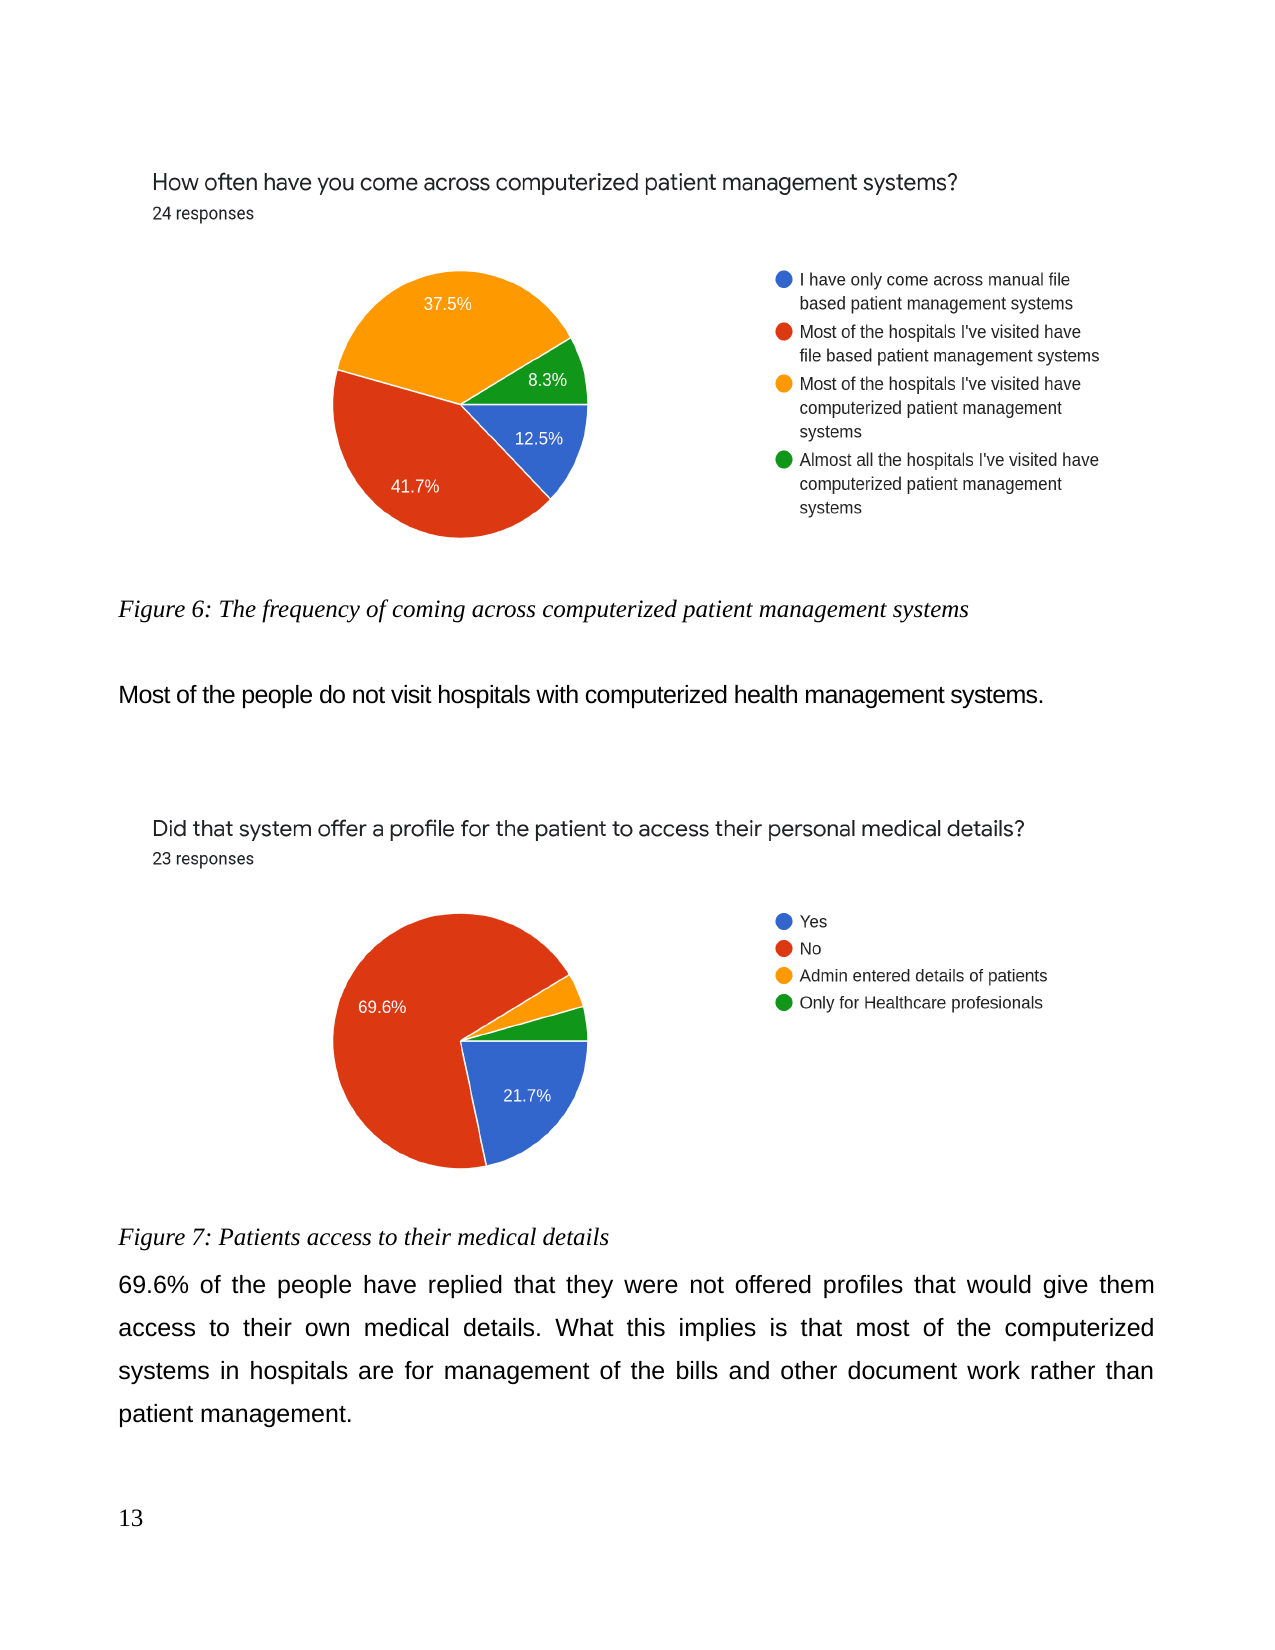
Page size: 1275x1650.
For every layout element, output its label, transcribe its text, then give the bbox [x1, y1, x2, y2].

text Most of the people do not visit hospitals with computerized health management systems. [118, 680, 1157, 709]
picture [118, 779, 1157, 1217]
text Figure 7: Patients access to their medical details [118, 779, 1164, 1250]
text 69.6% of the people have replied that they were not offered profiles that would give them access to their own medical details. What this implies is that most of the computerized systems in hospitals are for management of the bills and other document work rather than patient management. [118, 1270, 1157, 1428]
picture [118, 130, 1157, 589]
text Figure 6: The frequency of coming across computerized patient management systems [118, 589, 1157, 623]
